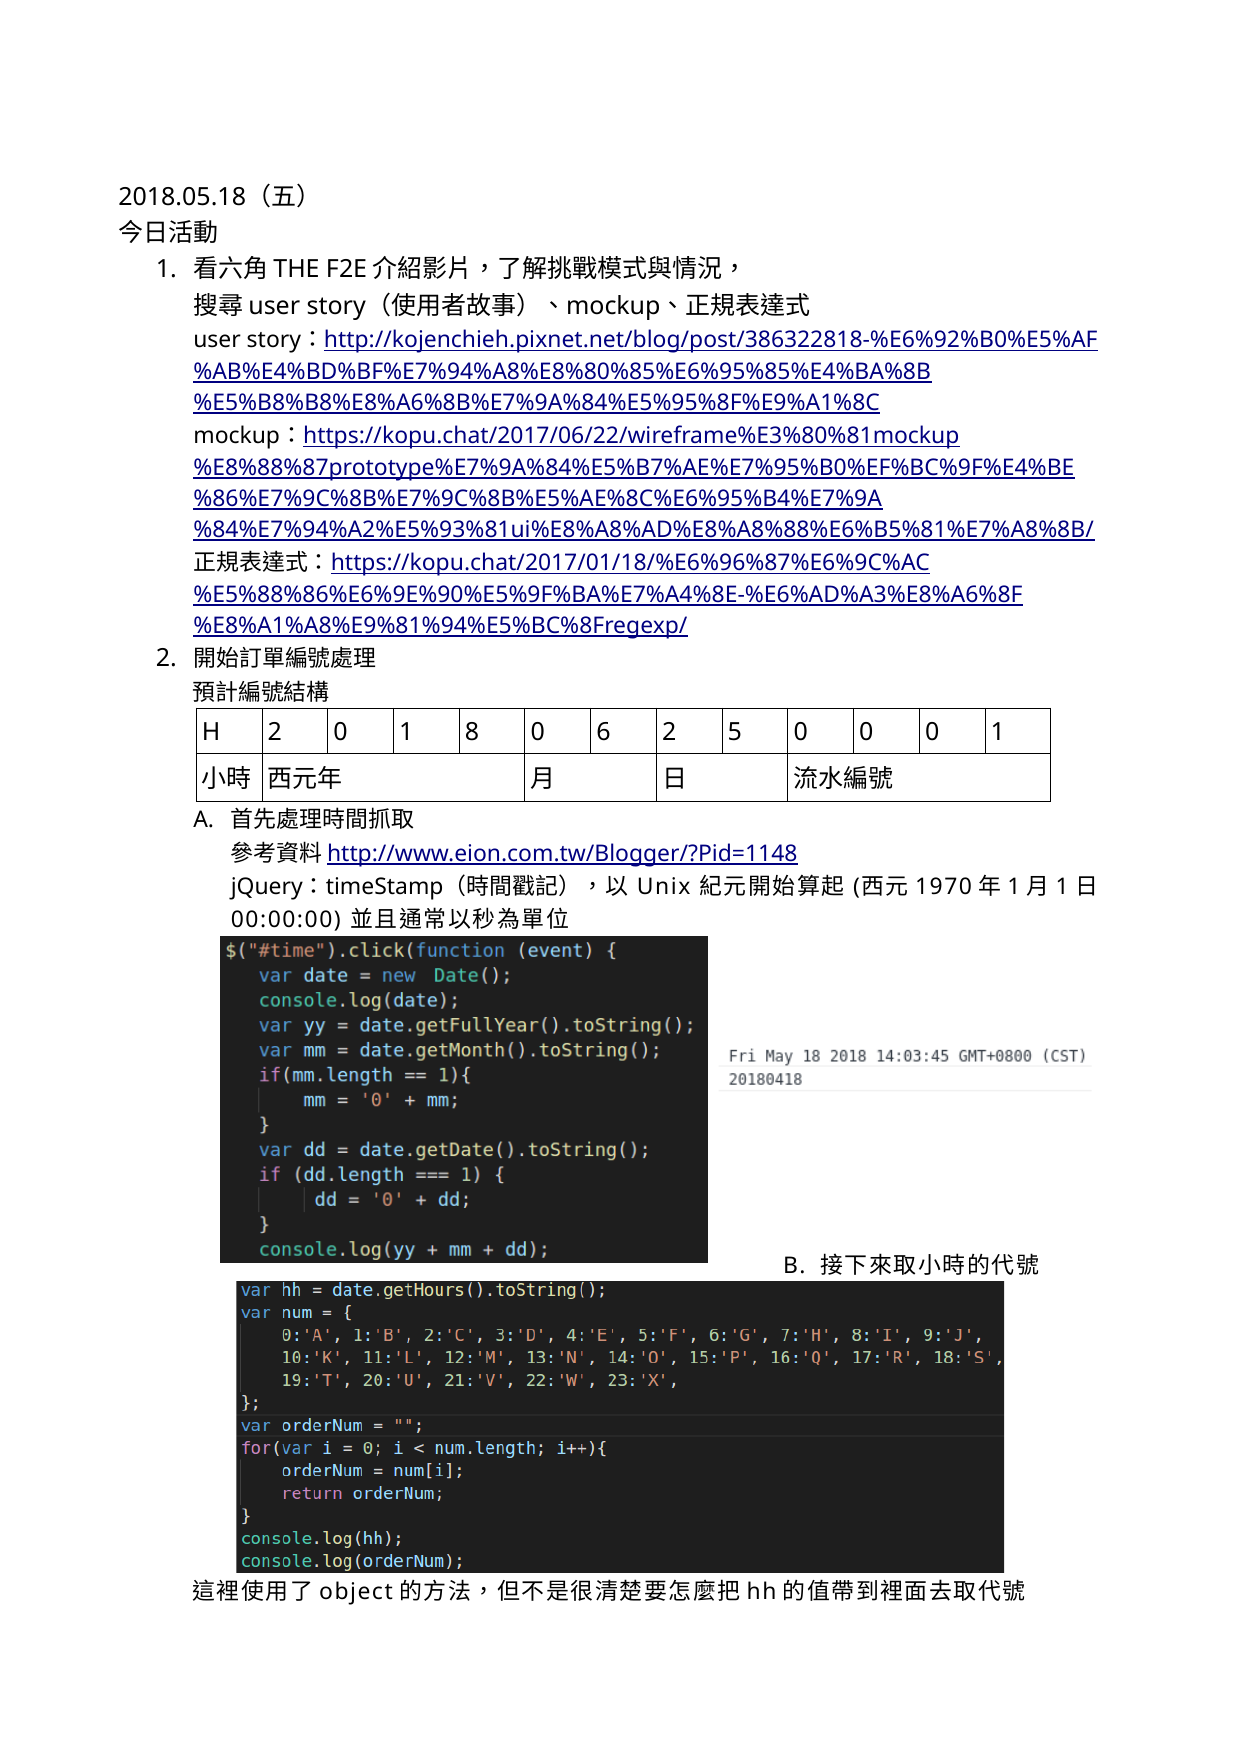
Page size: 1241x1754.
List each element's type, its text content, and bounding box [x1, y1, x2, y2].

table_header 1 [986, 709, 1050, 753]
list 正規表達式：https://kopu.chat/2017/01/18/%E6%96%87%E6%9C%AC%E5%88%86%E6%9E%90%E5%9F%BA%E7%A4%8E-%E6%AD%A3%E8%A6%8F%E8%A1%A8%E9%81%94%E5%BC%8Fregexp/ [156, 544, 1122, 640]
text 2018.05.18（五） [118, 176, 1122, 213]
picture [236, 1281, 1005, 1573]
list mockup：https://kopu.chat/2017/06/22/wireframe%E3%80%81mockup%E8%88%87prototype%E7%9A%84%E5%B7%AE%E7%95%B0%EF%BC%9F%E4%BE%86%E7%9C%8B%E7%9C%8B%E5%AE%8C%E6%95%B4%E7%9A%84%E7%94%A2%E5%93%81ui%E8%A8%AD%E8%A8%88%E6%B5%81%E7%A8%8B/ [156, 417, 1122, 544]
list jQuery：timeStamp（時間戳記），以 Unix 紀元開始算起 (西元1970年1月1日 00:00:00) 並且通常以秒為單位 [193, 868, 1122, 934]
picture [718, 1041, 1092, 1094]
list 搜尋user story（使用者故事）、mockup、正規表達式 [156, 285, 1122, 321]
table_header 8 [460, 709, 524, 753]
list user story：http://kojenchieh.pixnet.net/blog/post/386322818-%E6%92%B0%E5%AF%AB%E4%BD%BF%E7%94%A8%E8%80%85%E6%95%85%E4%BA%8B%E5%B8%B8%E8%A6%8B%E7%9A%84%E5%95%8F%E9%A1%8C [156, 321, 1122, 417]
table_header 0 [525, 709, 590, 753]
table_header 0 [920, 709, 985, 753]
table_header H [197, 709, 262, 753]
table_header 2 [657, 709, 722, 753]
list 接下來取小時的代號 [193, 1247, 1122, 1280]
text 今日活動 [118, 213, 1122, 249]
table_cell 小時 [197, 754, 262, 801]
table_header 0 [328, 709, 393, 753]
table_header 5 [723, 709, 787, 753]
table_cell 月 [525, 754, 656, 801]
list 首先處理時間抓取 [193, 801, 1122, 834]
table_cell 流水編號 [788, 754, 1050, 801]
list 參考資料http://www.eion.com.tw/Blogger/?Pid=1148 [193, 834, 1122, 868]
table_header 6 [591, 709, 656, 753]
text 這裡使用了object的方法，但不是很清楚要怎麼把hh的值帶到裡面去取代號 [118, 1280, 1122, 1606]
table_cell 日 [657, 754, 787, 801]
picture [220, 936, 708, 1263]
list 看六角THE F2E介紹影片，了解挑戰模式與情況， [156, 249, 1122, 285]
text 預計編號結構 [118, 674, 1122, 707]
table_cell 西元年 [263, 754, 524, 801]
list 開始訂單編號處理 [156, 640, 1122, 674]
table_header 1 [394, 709, 459, 753]
table_header 0 [854, 709, 919, 753]
table_header 0 [788, 709, 853, 753]
table_header 2 [263, 709, 327, 753]
